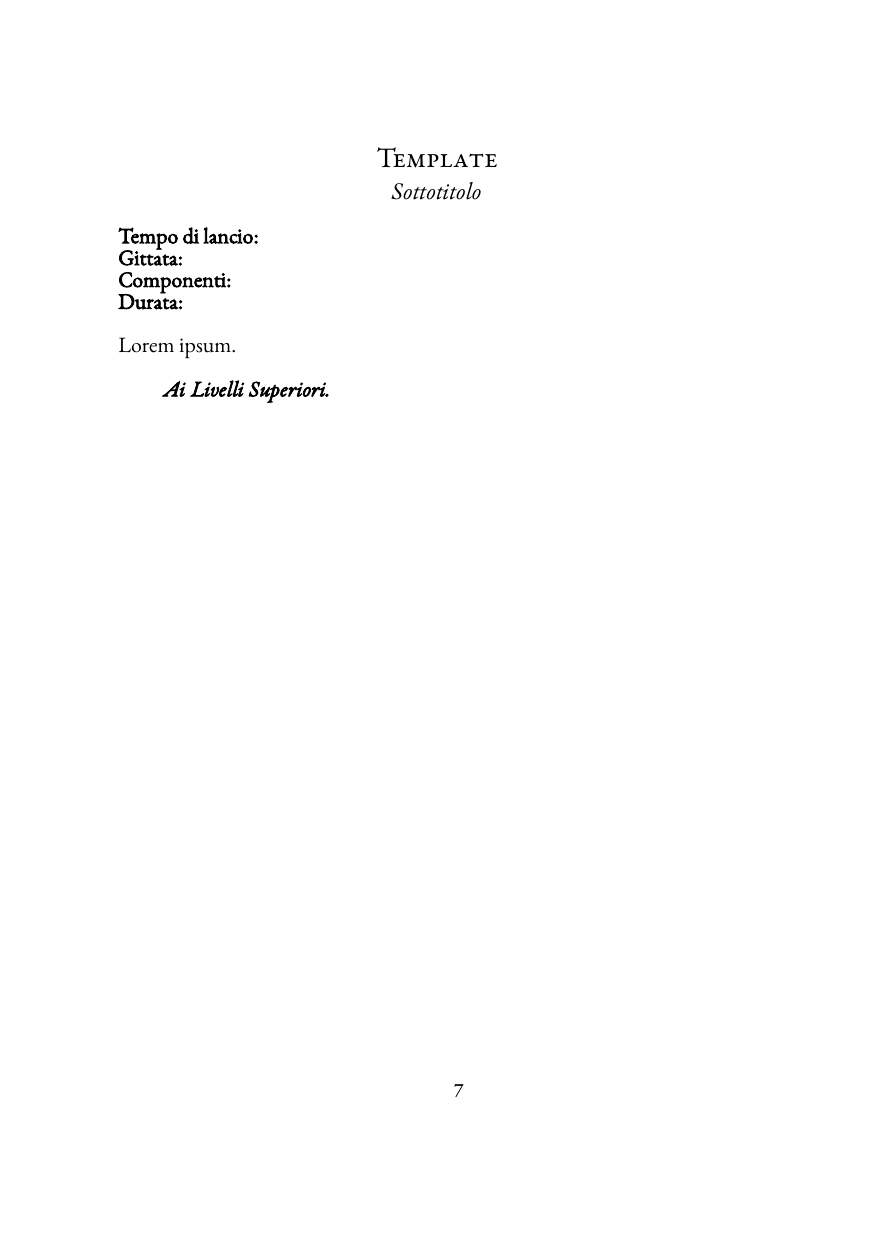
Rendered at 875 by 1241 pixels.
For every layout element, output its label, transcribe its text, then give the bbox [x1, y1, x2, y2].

text Tempo di lancio: [118, 224, 756, 249]
text Lorem ipsum. [118, 337, 756, 359]
text Componenti: [118, 280, 161, 293]
text Ai Livelli Superiori. [118, 381, 756, 402]
subtitle Sottotitolo [118, 182, 756, 206]
text Componenti: [123, 271, 756, 293]
subtitle Template [118, 148, 756, 176]
text Gittata: [118, 249, 756, 271]
text Durata: [118, 293, 756, 315]
